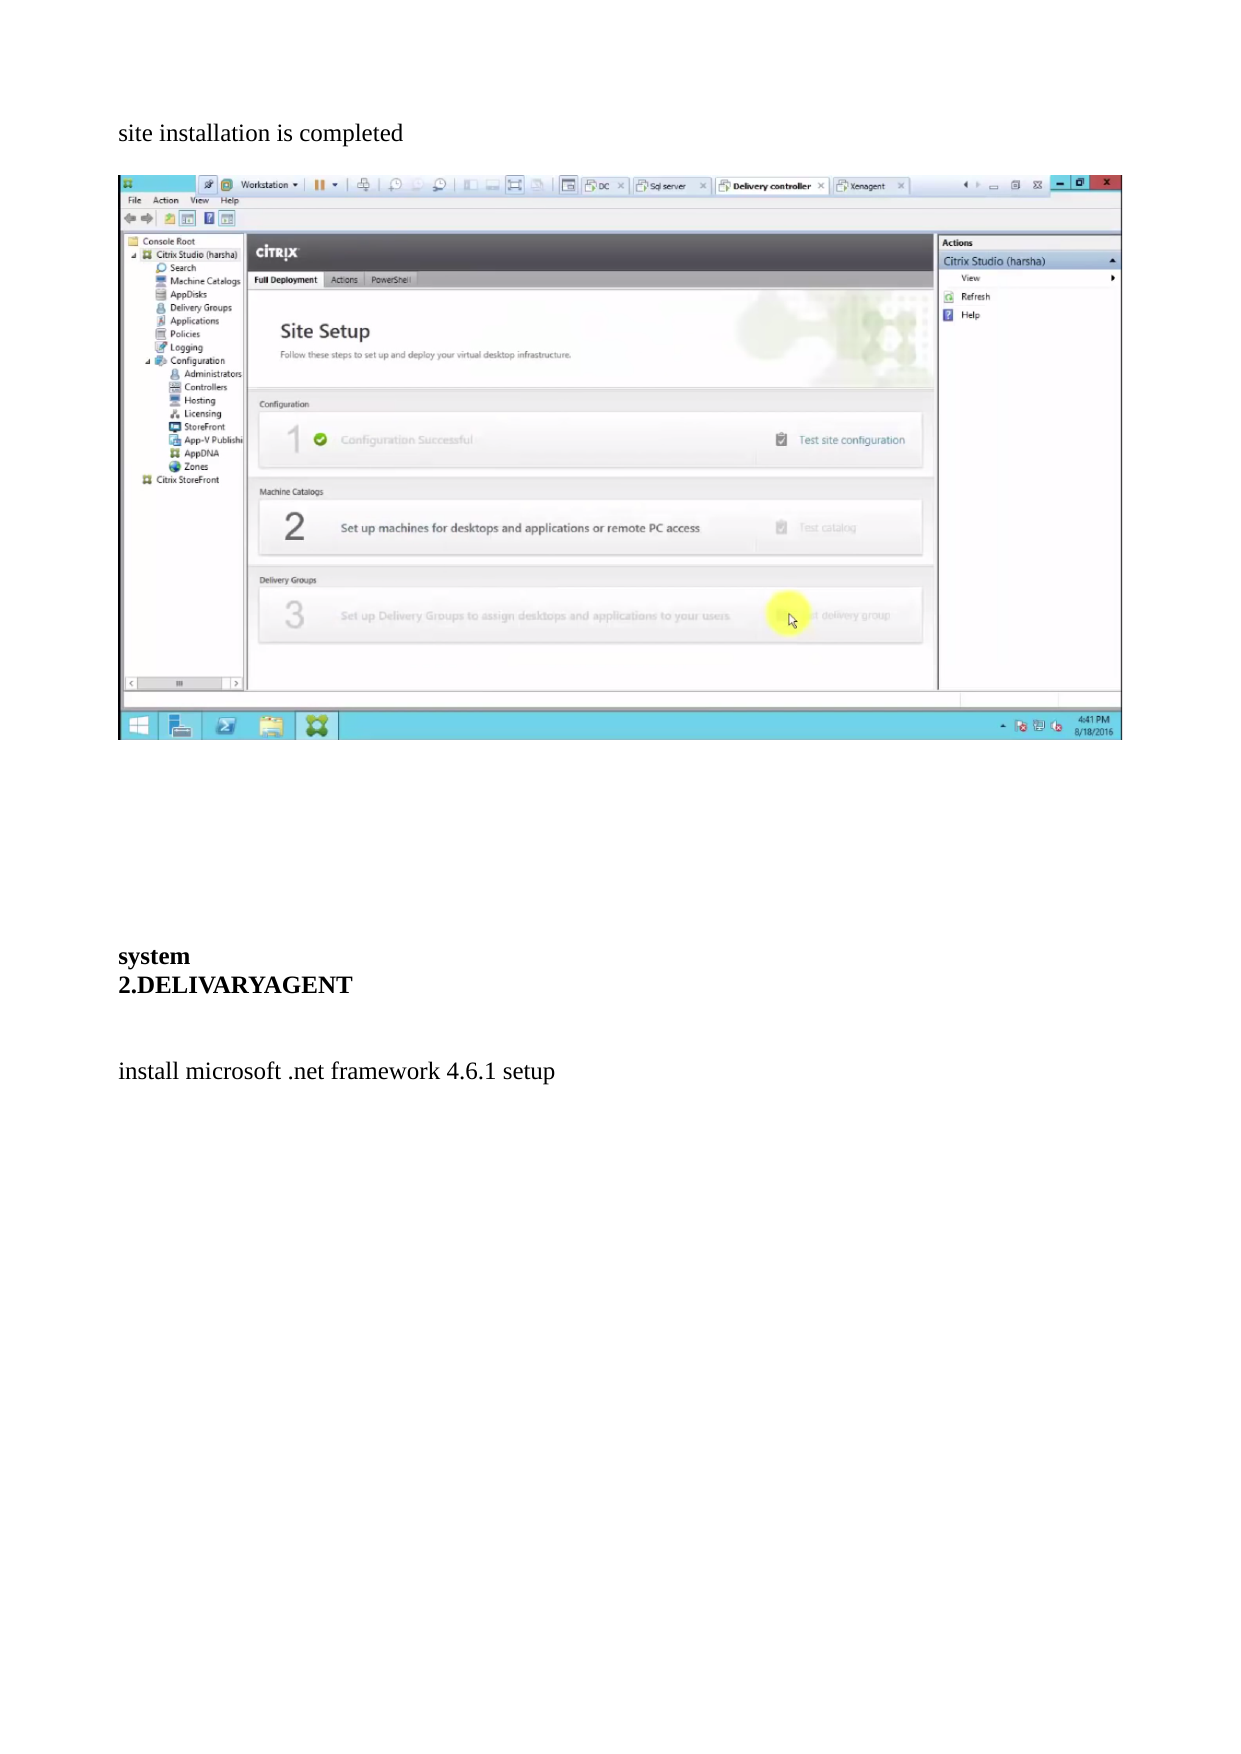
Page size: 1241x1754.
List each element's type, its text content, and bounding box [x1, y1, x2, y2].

picture [118, 175, 1123, 740]
text system [118, 941, 1122, 970]
text install microsoft .net framework 4.6.1 setup [118, 1056, 1122, 1085]
text site installation is completed [118, 118, 1122, 147]
text 2.DELIVARYAGENT [118, 970, 1122, 999]
